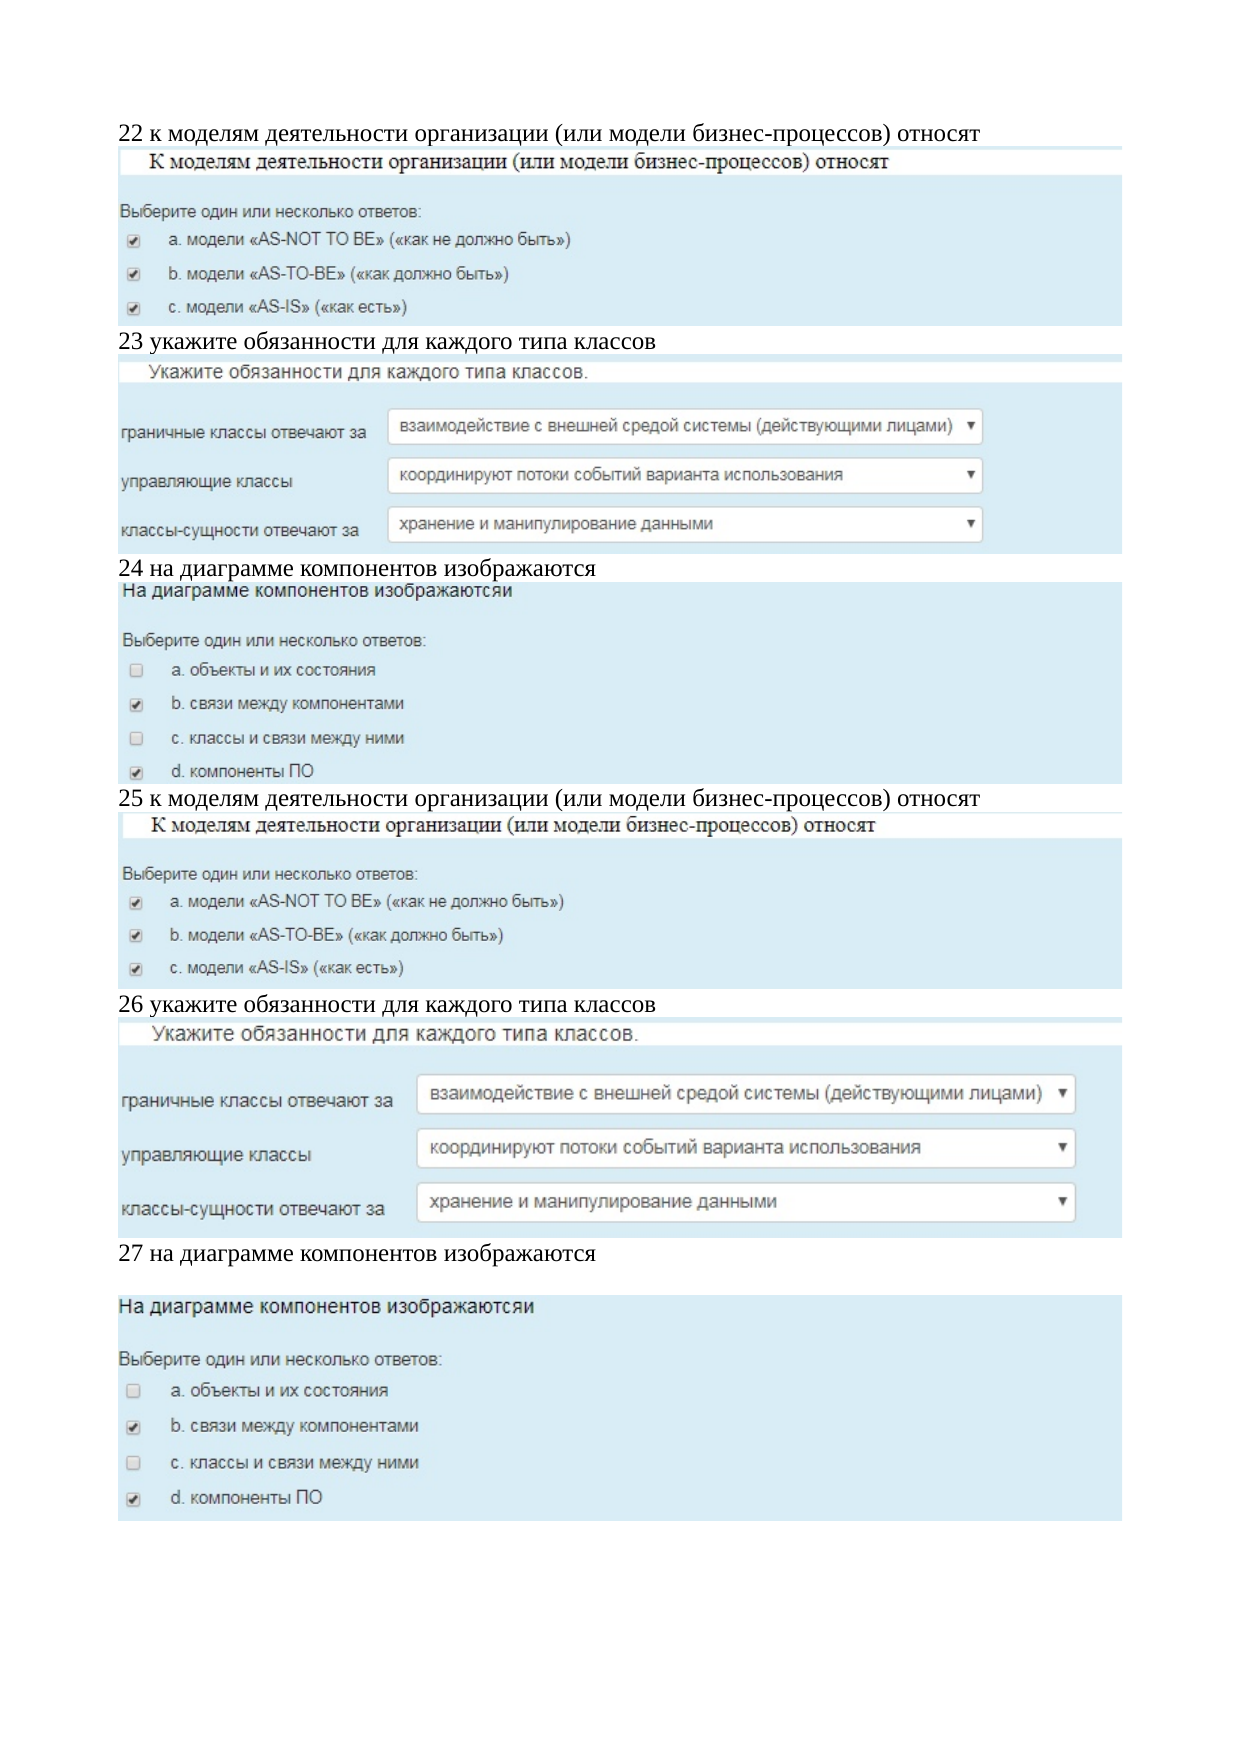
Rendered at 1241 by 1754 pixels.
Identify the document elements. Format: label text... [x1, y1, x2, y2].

text 24 на диаграмме компонентов изображаются [118, 554, 1122, 582]
text 22 к моделям деятельности организации (или модели бизнес-процессов) относят [118, 118, 1122, 146]
picture [118, 582, 1123, 784]
picture [118, 354, 1123, 554]
picture [118, 1017, 1123, 1238]
text 23 укажите обязанности для каждого типа классов [118, 326, 1122, 354]
picture [118, 146, 1123, 326]
picture [118, 812, 1123, 989]
picture [118, 1295, 1123, 1521]
text 25 к моделям деятельности организации (или модели бизнес-процессов) относят [118, 784, 1122, 812]
text 27 на диаграмме компонентов изображаются [118, 1238, 1122, 1266]
text 26 укажите обязанности для каждого типа классов [118, 989, 1122, 1017]
